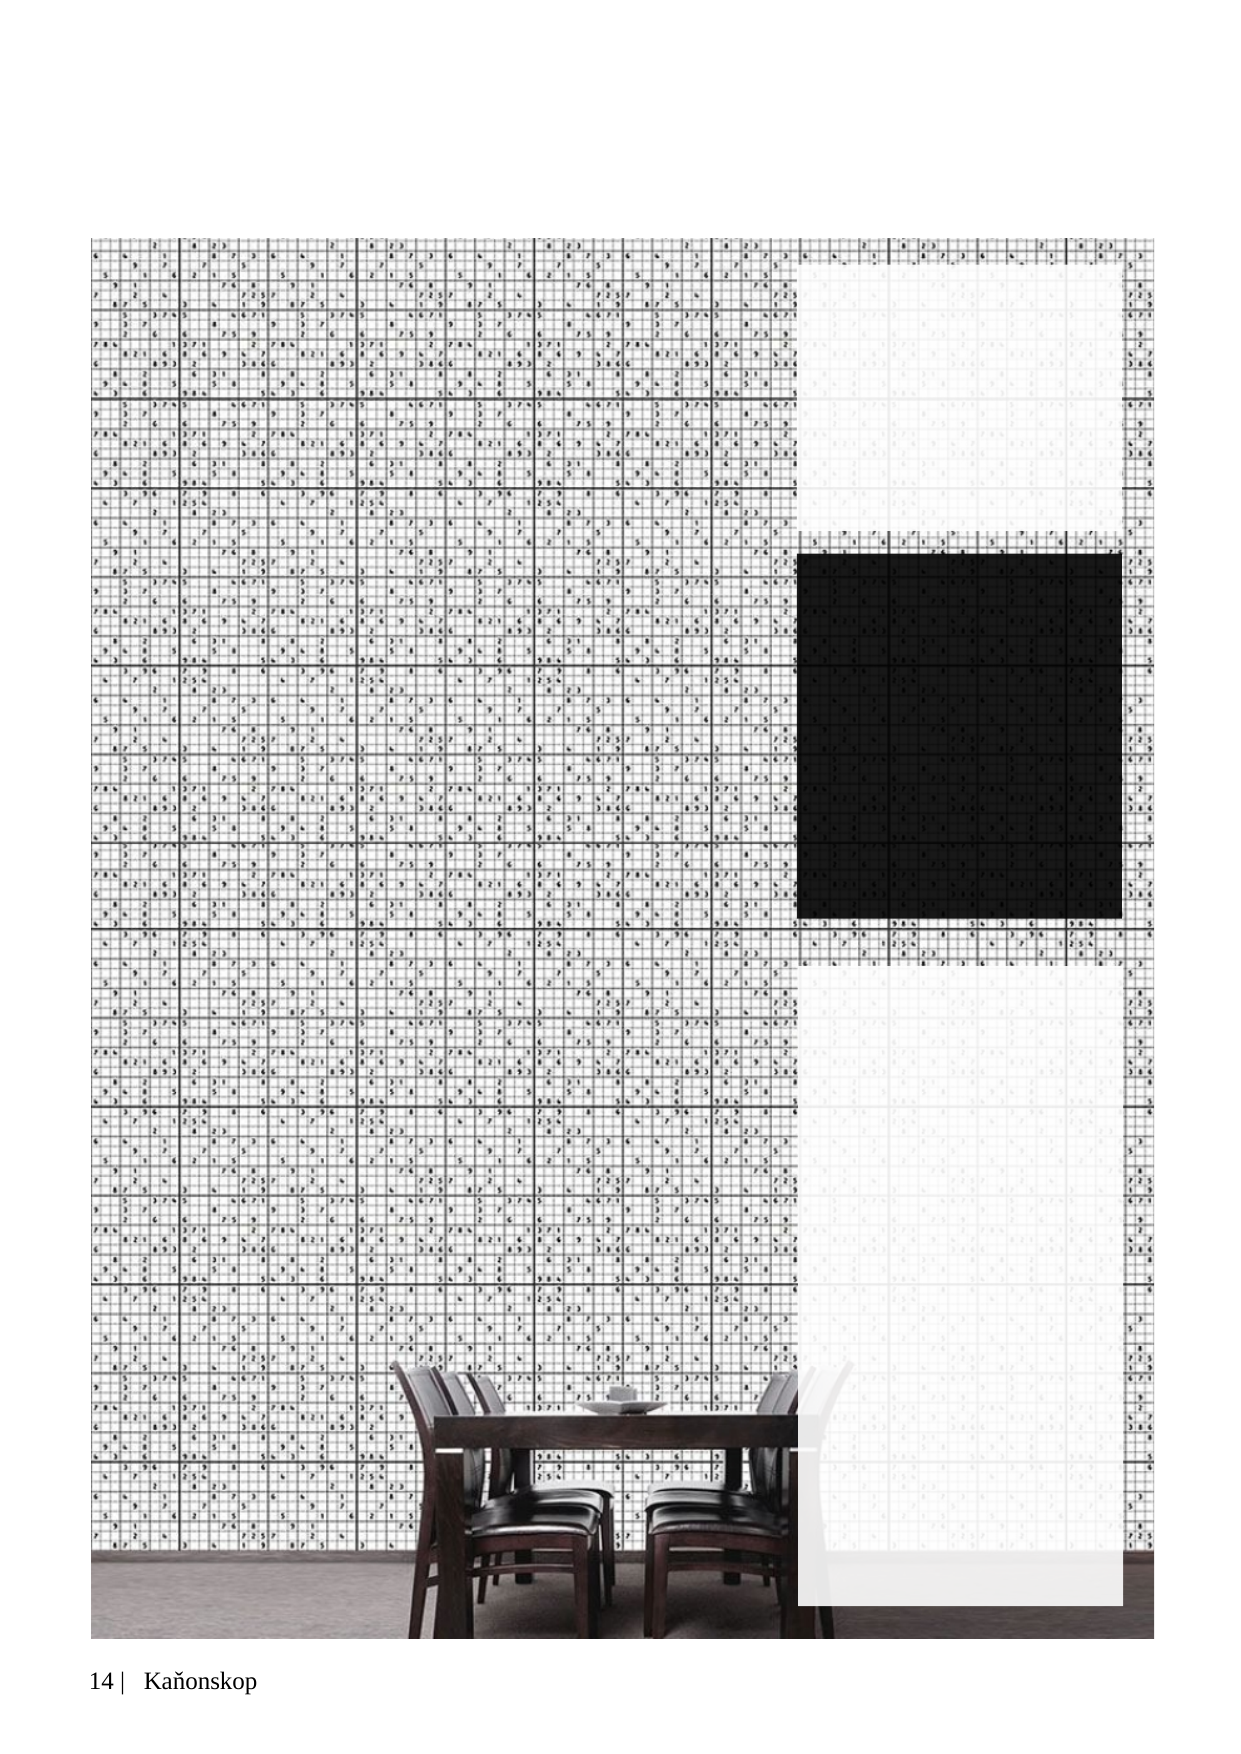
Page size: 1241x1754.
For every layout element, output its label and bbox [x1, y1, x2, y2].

picture [91, 238, 1155, 1639]
